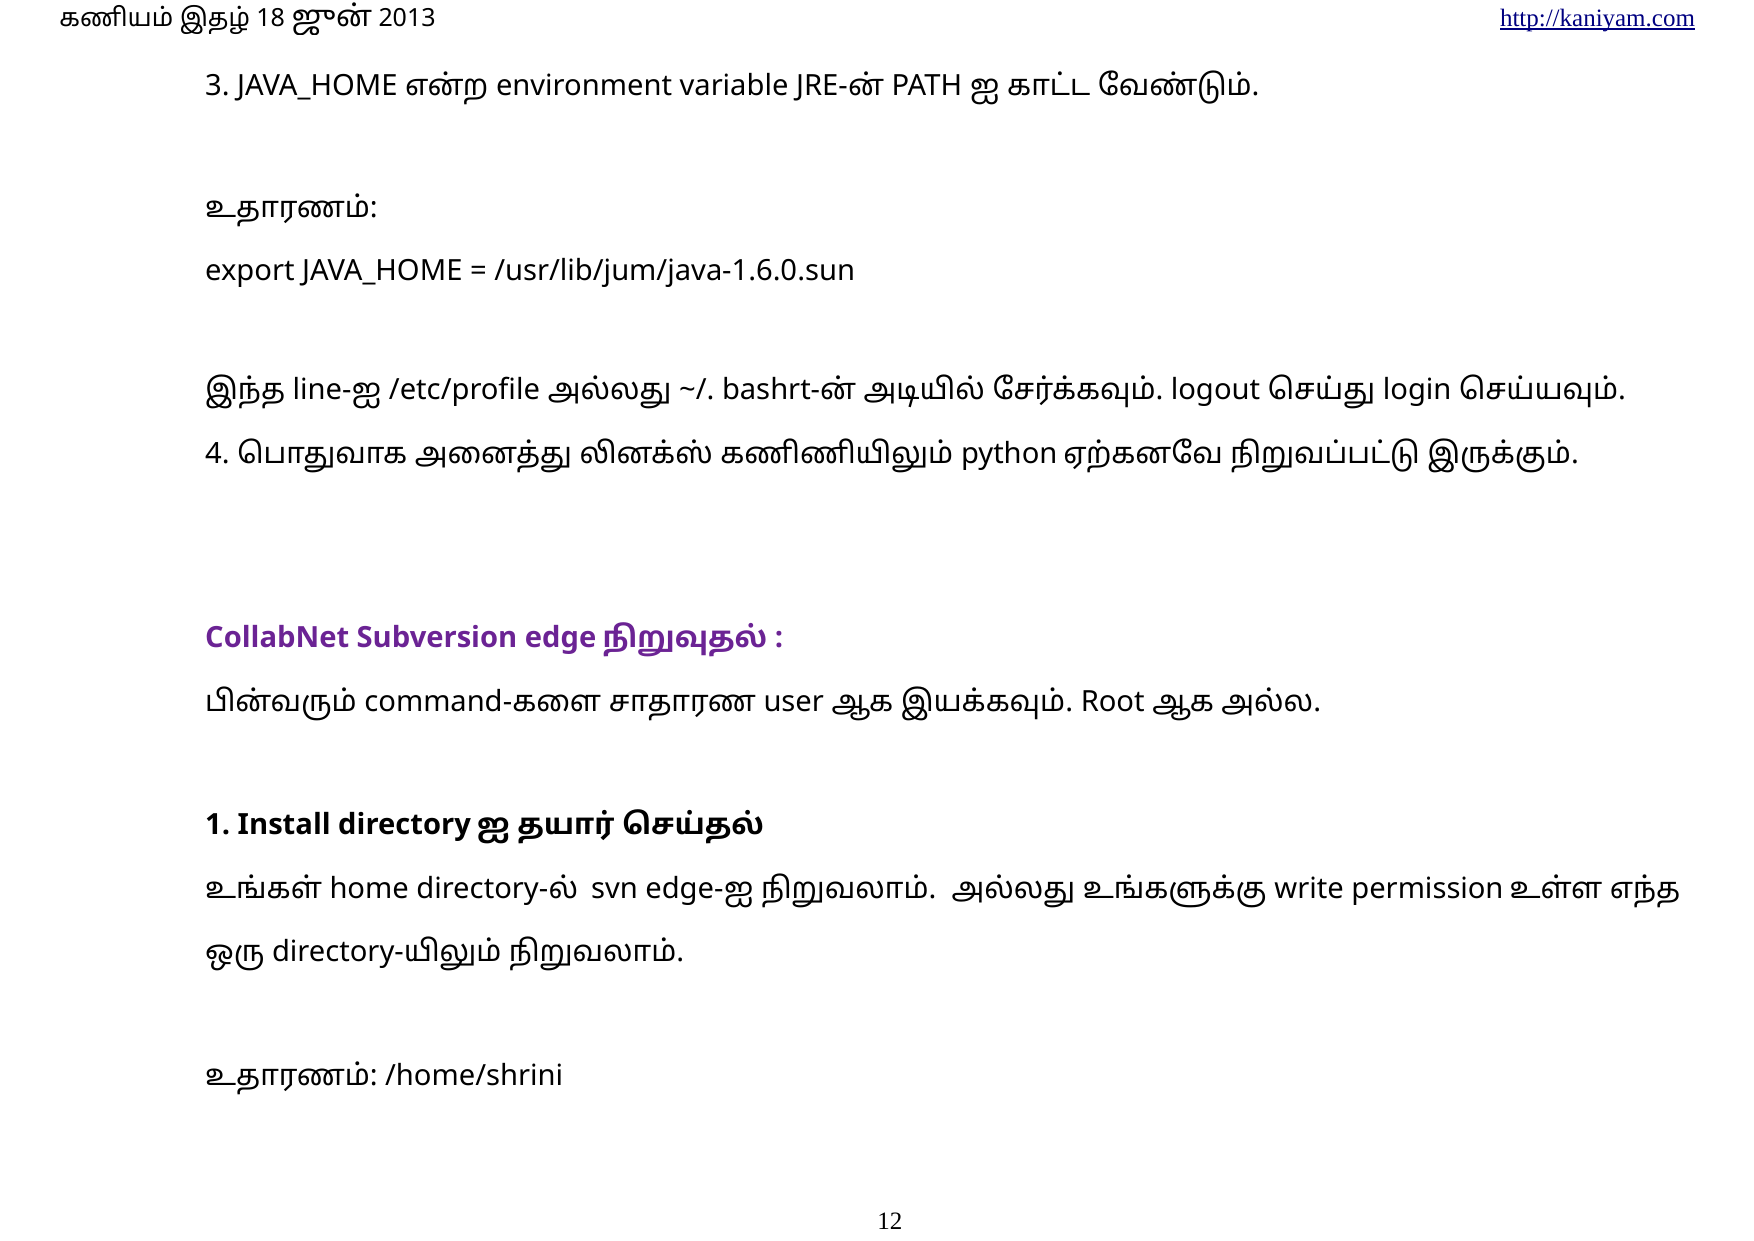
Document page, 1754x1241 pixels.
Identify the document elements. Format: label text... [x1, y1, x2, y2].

list உதாரணம்: /home/shrini [205, 1054, 1695, 1097]
list உங்கள் home directory-ல் svn edge-ஐ நிறுவலாம். அல்லது உங்களுக்கு write permissionஉள்ள எந்த ஒரு directory-யிலும் நிறுவலாம். [205, 867, 1695, 973]
list CollabNet Subversion edgeநிறுவுதல் : [205, 616, 1695, 659]
list பின்வரும் command-களை சாதாரண user ஆக இயக்கவும். Root ஆக அல்ல. 1. Install directoryஐ தயார் செய்தல் [205, 681, 1695, 846]
list 3. JAVA_HOME என்ற environment variable JRE-ன் PATH ஐ காட்ட வேண்டும். [205, 64, 1695, 167]
list உதாரணம்: export JAVA_HOME = /usr/lib/jum/java-1.6.0.sun [205, 187, 1695, 348]
list இந்த line-ஐ /etc/profile அல்லது ~/. bashrt-ன் அடியில் சேர்க்கவும். logout செய்து login செய்யவும். [205, 368, 1695, 411]
list 4. பொதுவாக அனைத்து லினக்ஸ் கணிணியிலும் pythonஏற்கனவே நிறுவப்பட்டு இருக்கும். [205, 433, 1695, 476]
